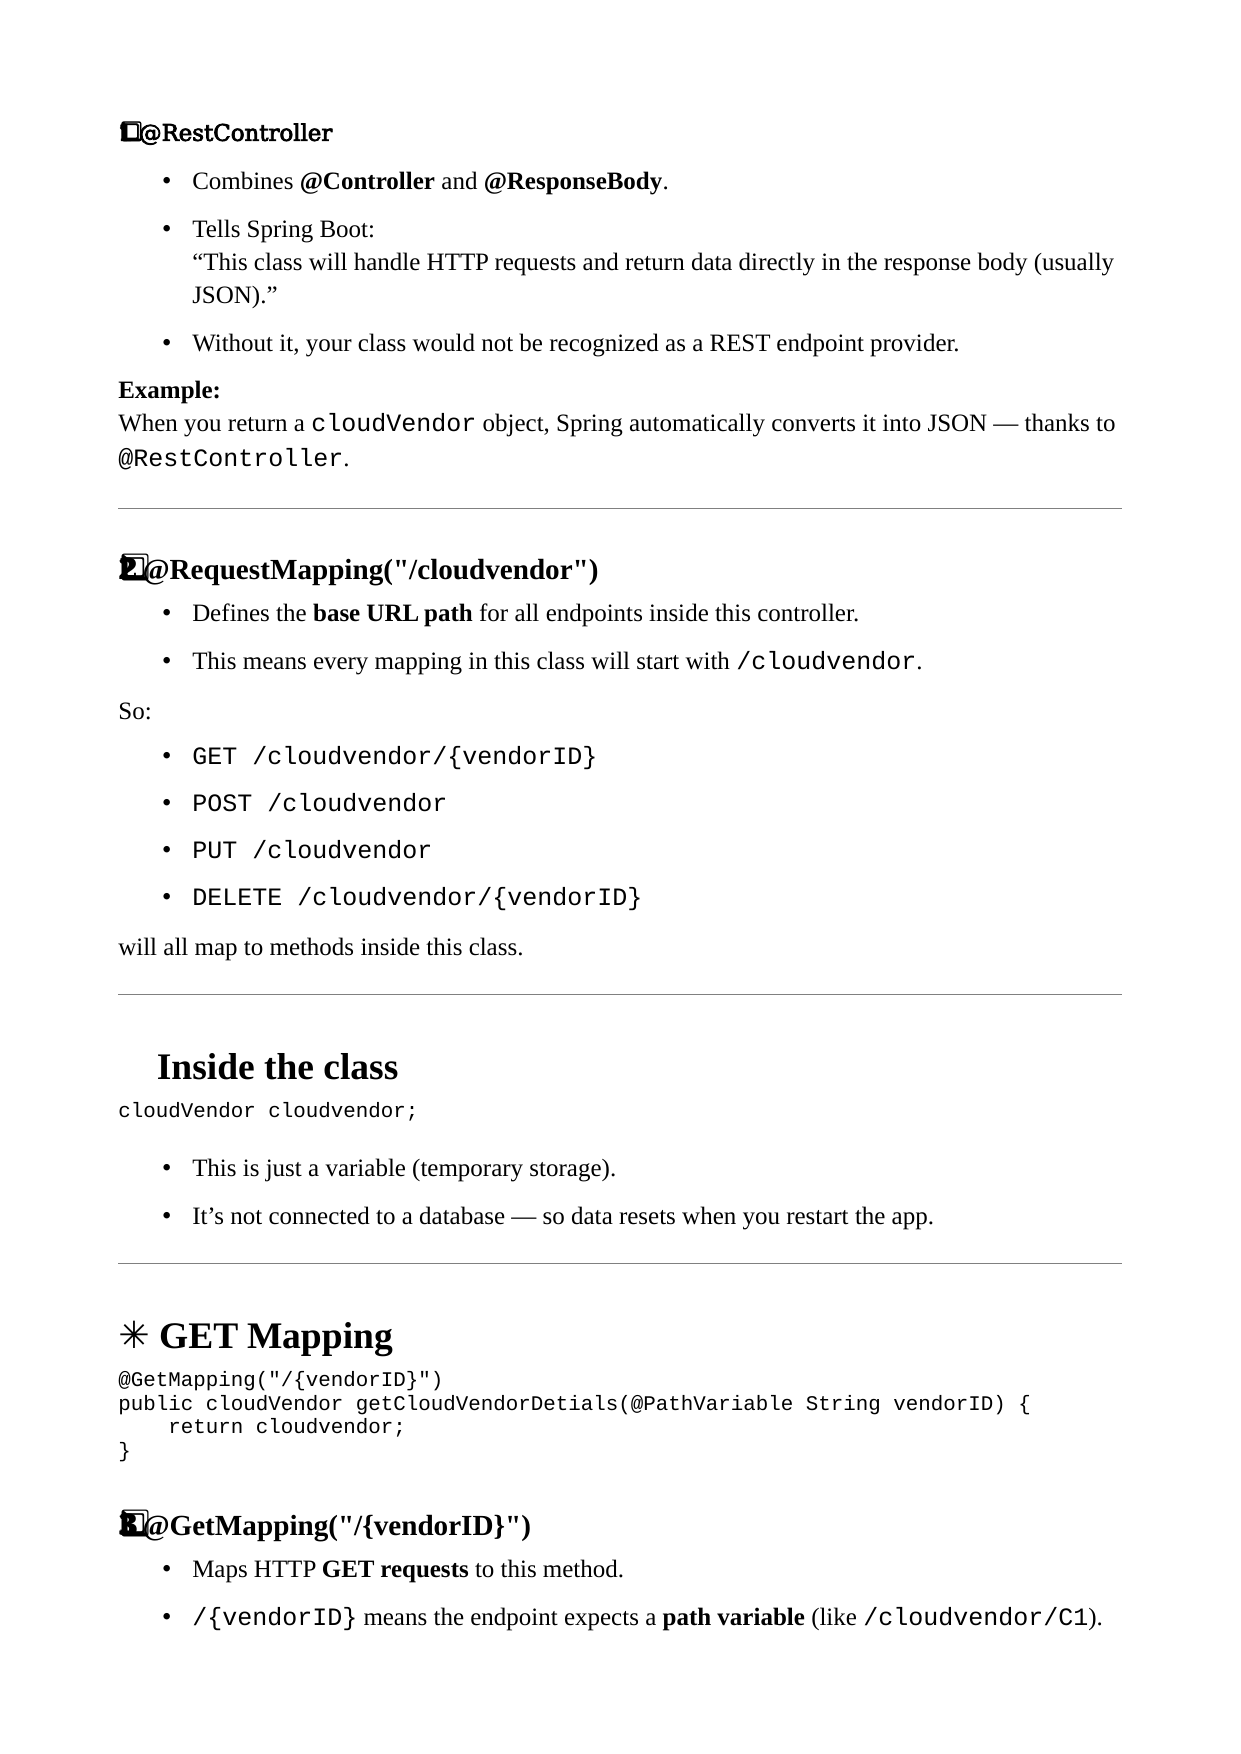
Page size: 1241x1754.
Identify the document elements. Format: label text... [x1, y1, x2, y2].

subtitle 1️⃣ @RestController [118, 118, 1122, 146]
list /{vendorID} means the endpoint expects a path variable (like /cloudvendor/C1). [162, 1602, 1122, 1632]
list GET /cloudvendor/{vendorID} [162, 743, 1122, 772]
text return cloudvendor; [118, 1417, 1122, 1440]
text @GetMapping("/{vendorID}") [118, 1369, 1122, 1393]
list Tells Spring Boot: “This class will handle HTTP requests and return data directly in the response body (usually JSON).” [162, 214, 1122, 309]
subtitle ✳️ GET Mapping [118, 1314, 1122, 1357]
subtitle 🧭 Inside the class [118, 1044, 1122, 1088]
list It’s not connected to a database — so data resets when you restart the app. [162, 1201, 1122, 1230]
list PUT /cloudvendor [162, 838, 1122, 866]
list Defines the base URL path for all endpoints inside this controller. [162, 598, 1122, 627]
subtitle 2️⃣ @RequestMapping("/cloudvendor") [118, 552, 1122, 586]
list Without it, your class would not be recognized as a REST endpoint provider. [162, 328, 1122, 356]
list POST /cloudvendor [162, 791, 1122, 819]
text public cloudVendor getCloudVendorDetials(@PathVariable String vendorID) { [118, 1393, 1122, 1417]
list DELETE /cloudvendor/{vendorID} [162, 885, 1122, 913]
list This is just a variable (temporary storage). [162, 1153, 1122, 1182]
list This means every mapping in this class will start with /cloudvendor. [162, 646, 1122, 677]
text } [118, 1440, 1122, 1464]
list Maps HTTP GET requests to this method. [162, 1554, 1122, 1583]
text cloudVendor cloudvendor; [118, 1100, 1122, 1124]
list Combines @Controller and @ResponseBody. [162, 166, 1122, 195]
text Example: When you return a cloudVendor object, Spring automatically converts it into JSON — thanks to @RestController. [118, 375, 1122, 474]
text So: [118, 696, 1122, 725]
subtitle 3️⃣ @GetMapping("/{vendorID}") [118, 1508, 1122, 1541]
text will all map to methods inside this class. [118, 932, 1122, 961]
